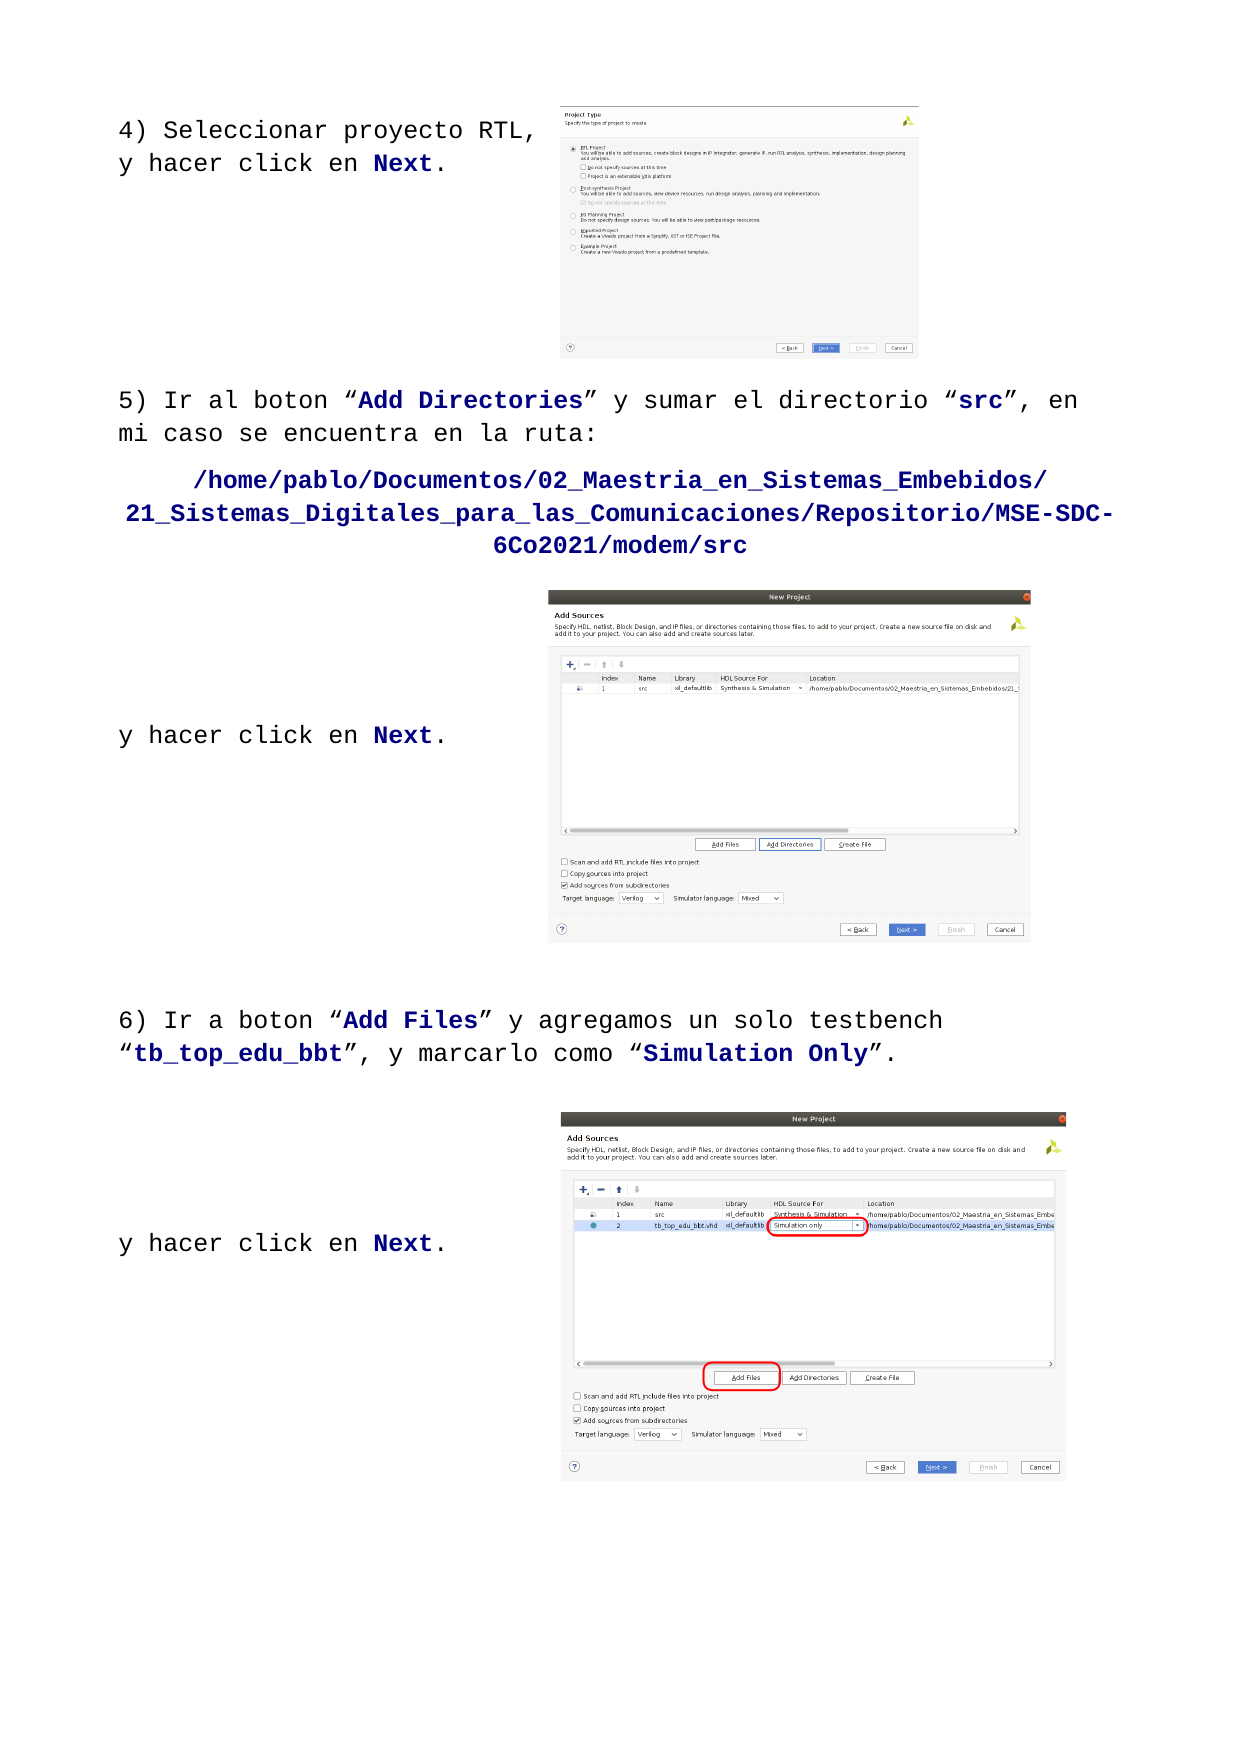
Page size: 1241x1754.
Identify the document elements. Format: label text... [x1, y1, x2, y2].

text /home/pablo/Documentos/02_Maestria_en_Sistemas_Embebidos/21_Sistemas_Digitales_para_las_Comunicaciones/Repositorio/MSE-SDC-6Co2021/modem/src [118, 468, 1122, 561]
text 6) Ir a boton “Add Files” y agregamos un solo testbench “tb_top_edu_bbt”, y marcarlo como “Simulation Only”. [118, 1008, 1122, 1068]
picture [548, 590, 1031, 943]
text [1067, 1230, 1122, 1258]
text [1031, 723, 1122, 751]
text [919, 118, 1122, 179]
text y hacer click en Next. [118, 723, 548, 751]
picture [560, 106, 919, 359]
picture [560, 1112, 1067, 1481]
text 4) Seleccionar proyecto RTL, y hacer click en Next. [118, 118, 560, 179]
text y hacer click en Next. [118, 1230, 560, 1258]
text 5) Ir al boton “Add Directories” y sumar el directorio “src”, en mi caso se encuentra en la ruta: [118, 388, 1122, 449]
